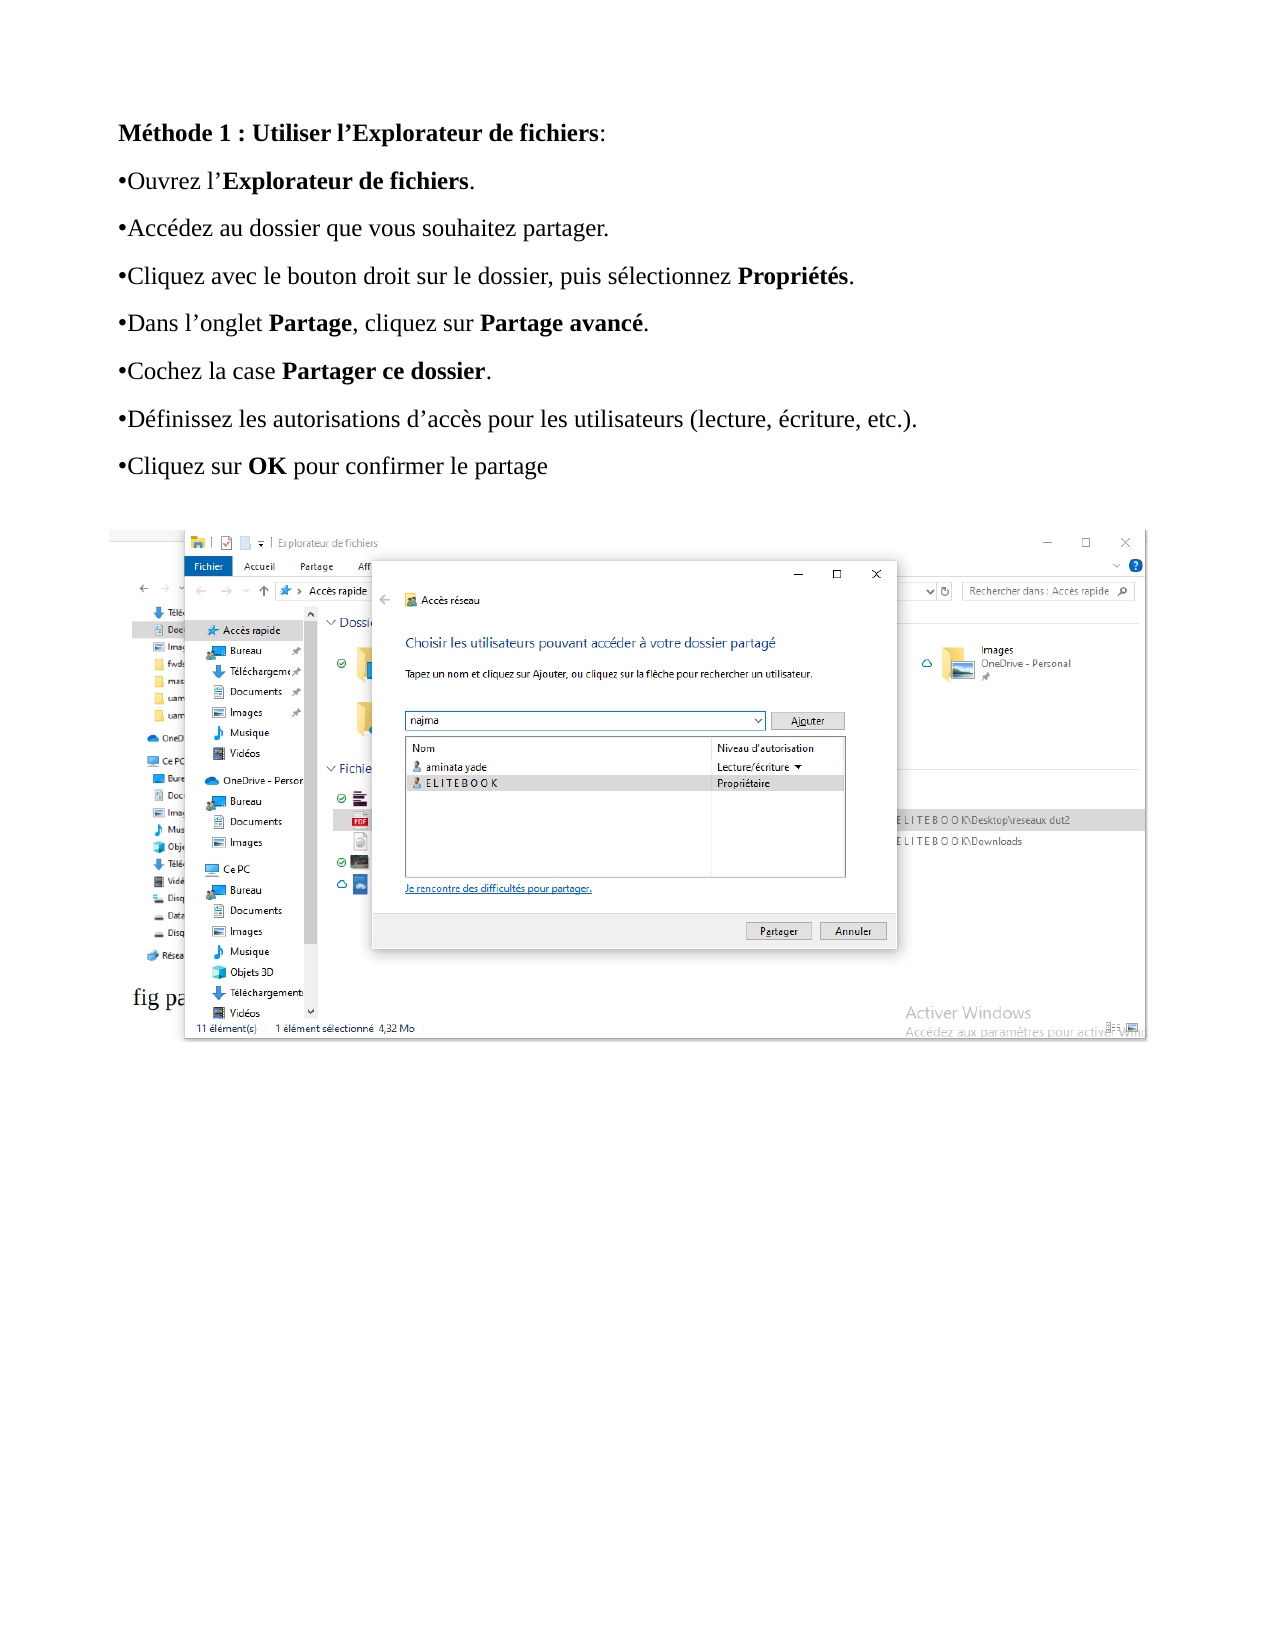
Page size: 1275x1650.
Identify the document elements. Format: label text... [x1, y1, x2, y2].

list Cliquez avec le bouton droit sur le dossier, puis sélectionnez Propriétés. [118, 261, 1157, 290]
list Cochez la case Partager ce dossier. [118, 356, 1157, 385]
list Accédez au dossier que vous souhaitez partager. [118, 213, 1157, 242]
list Ouvrez l’Explorateur de fichiers. [118, 166, 1157, 194]
picture [108, 530, 1148, 1042]
text Méthode 1 : Utiliser l’Explorateur de fichiers: [118, 118, 1157, 147]
list Définissez les autorisations d’accès pour les utilisateurs (lecture, écriture, etc.). [118, 404, 1157, 432]
list Dans l’onglet Partage, cliquez sur Partage avancé. [118, 308, 1157, 337]
list Cliquez sur OK pour confirmer le partage [118, 451, 1157, 480]
